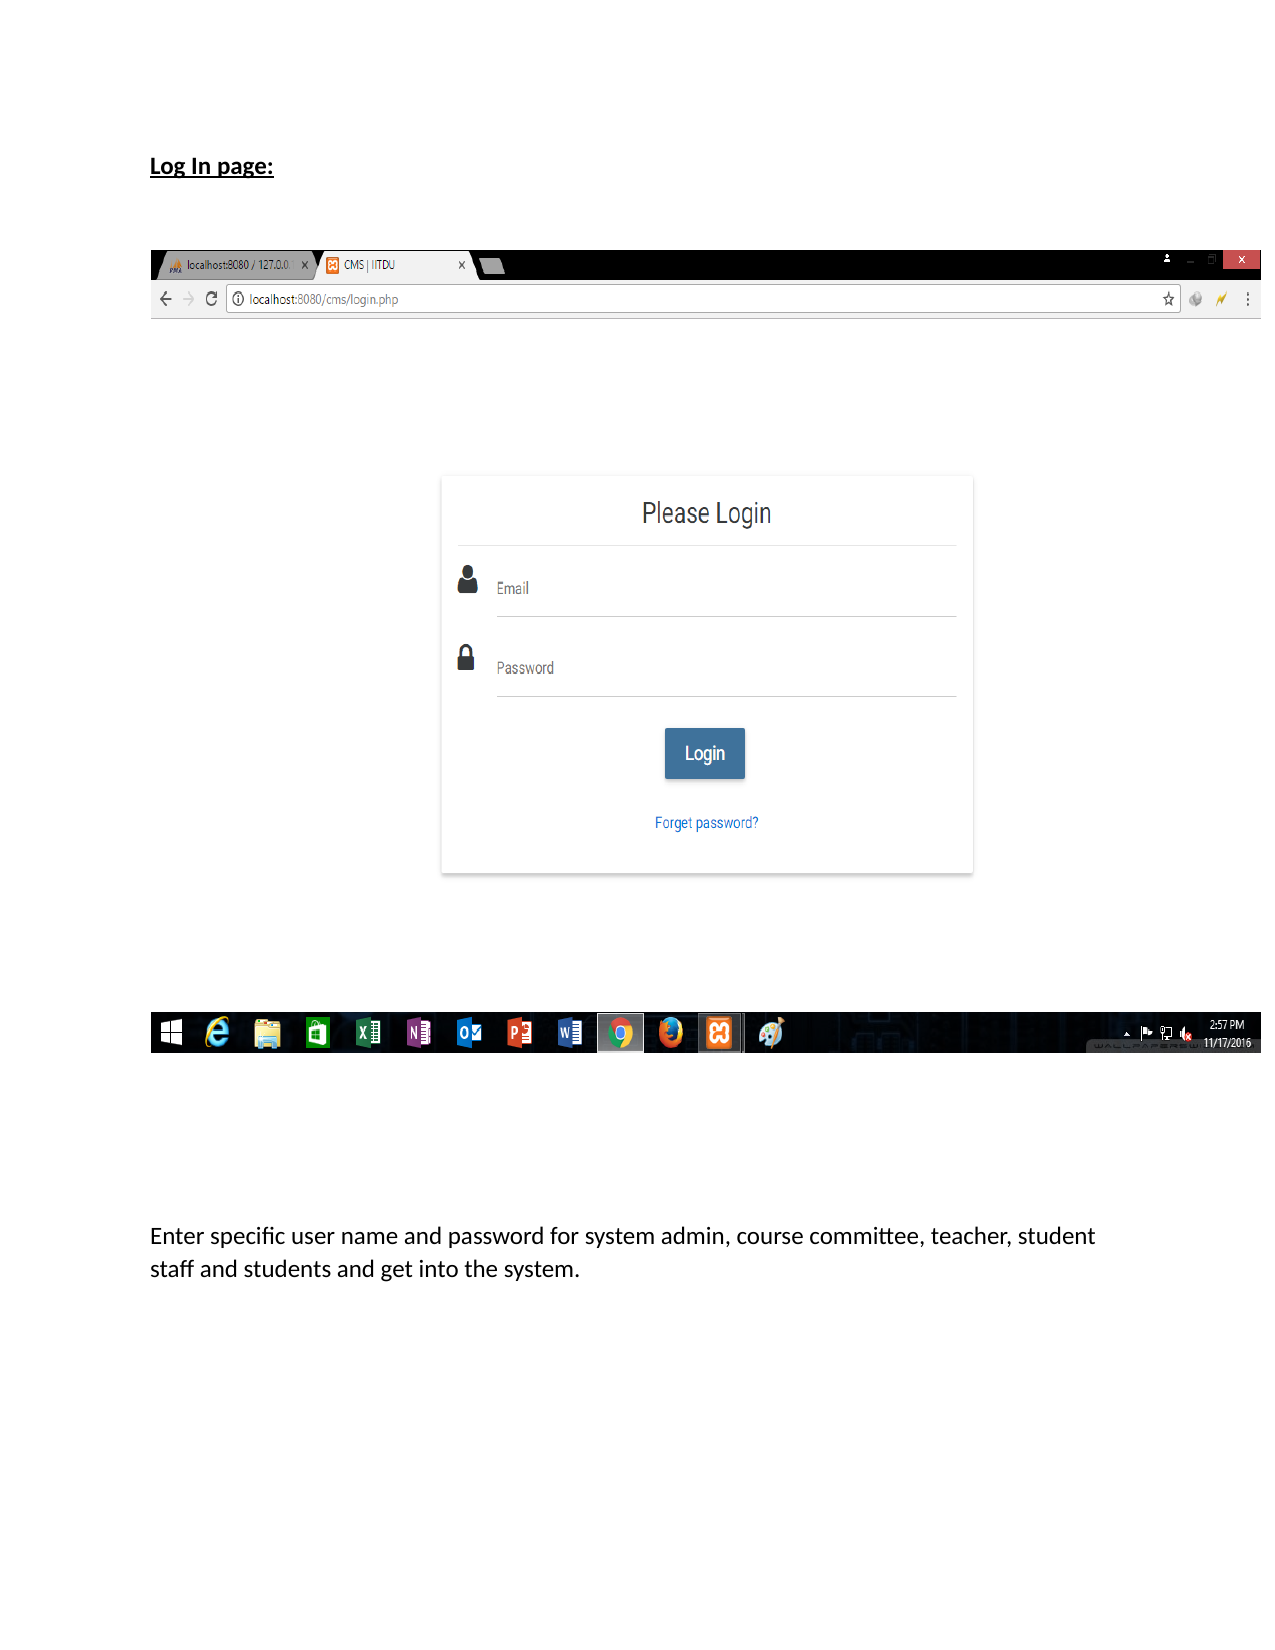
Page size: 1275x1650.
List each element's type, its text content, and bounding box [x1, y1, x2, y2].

text Enter specific user name and password for system admin, course committee, teacher, student staff and students and get into the system. [150, 1220, 1125, 1283]
text Log In page: [150, 150, 1125, 181]
picture [150, 249, 1261, 1053]
